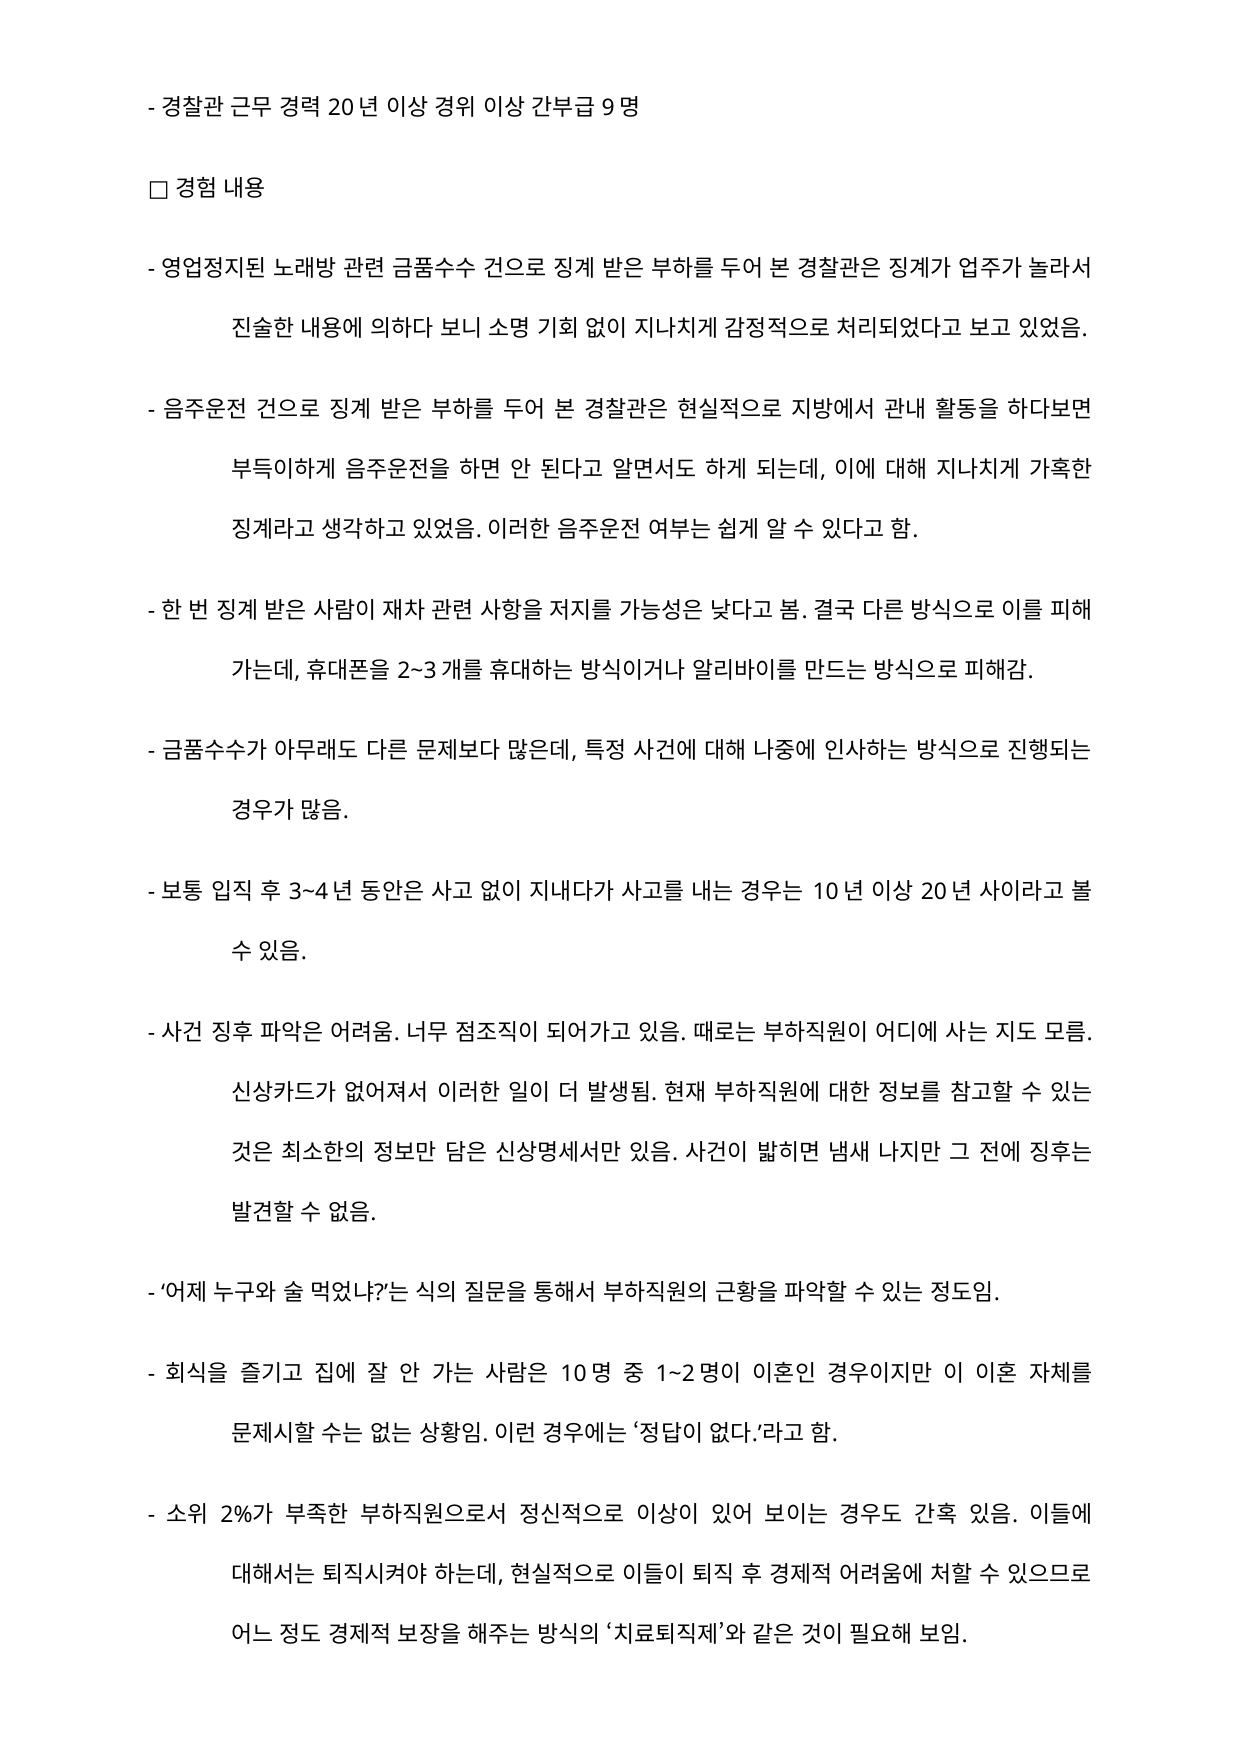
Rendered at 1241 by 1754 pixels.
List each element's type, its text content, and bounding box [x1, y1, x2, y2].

text - 소위 2%가 부족한 부하직원으로서 정신적으로 이상이 있어 보이는 경우도 간혹 있음. 이들에 대해서는 퇴직시켜야 하는데, 현실적으로 이들이 퇴직 후 경제적 어려움에 처할 수 있으므로 어느 정도 경제적 보장을 해주는 방식의 ‘치료퇴직제’와 같은 것이 필요해 보임. [148, 1496, 1093, 1649]
text - 금품수수가 아무래도 다른 문제보다 많은데, 특정 사건에 대해 나중에 인사하는 방식으로 진행되는 경우가 많음. [148, 732, 1093, 826]
text - 회식을 즐기고 집에 잘 안 가는 사람은 10명 중 1~2명이 이혼인 경우이지만 이 이혼 자체를 문제시할 수는 없는 상황임. 이런 경우에는 ‘정답이 없다.’라고 함. [148, 1355, 1093, 1448]
text - 영업정지된 노래방 관련 금품수수 건으로 징계 받은 부하를 두어 본 경찰관은 징계가 업주가 놀라서 진술한 내용에 의하다 보니 소명 기회 없이 지나치게 감정적으로 처리되었다고 보고 있었음. [148, 250, 1093, 343]
text - 한 번 징계 받은 사람이 재차 관련 사항을 저지를 가능성은 낮다고 봄. 결국 다른 방식으로 이를 피해 가는데, 휴대폰을 2~3개를 휴대하는 방식이거나 알리바이를 만드는 방식으로 피해감. [148, 592, 1093, 685]
text - ‘어제 누구와 술 먹었냐?’는 식의 질문을 통해서 부하직원의 근황을 파악할 수 있는 정도임. [148, 1274, 1093, 1308]
text - 보통 입직 후 3~4년 동안은 사고 없이 지내다가 사고를 내는 경우는 10년 이상 20년 사이라고 볼 수 있음. [148, 873, 1093, 966]
text - 음주운전 건으로 징계 받은 부하를 두어 본 경찰관은 현실적으로 지방에서 관내 활동을 하다보면 부득이하게 음주운전을 하면 안 된다고 알면서도 하게 되는데, 이에 대해 지나치게 가혹한 징계라고 생각하고 있었음. 이러한 음주운전 여부는 쉽게 알 수 있다고 함. [148, 391, 1093, 544]
text - 경찰관 근무 경력 20년 이상 경위 이상 간부급 9명 [148, 88, 1093, 122]
text □ 경험 내용 [148, 169, 1093, 203]
text - 사건 징후 파악은 어려움. 너무 점조직이 되어가고 있음. 때로는 부하직원이 어디에 사는 지도 모름. 신상카드가 없어져서 이러한 일이 더 발생됨. 현재 부하직원에 대한 정보를 참고할 수 있는 것은 최소한의 정보만 담은 신상명세서만 있음. 사건이 밟히면 냄새 나지만 그 전에 징후는 발견할 수 없음. [148, 1014, 1093, 1227]
